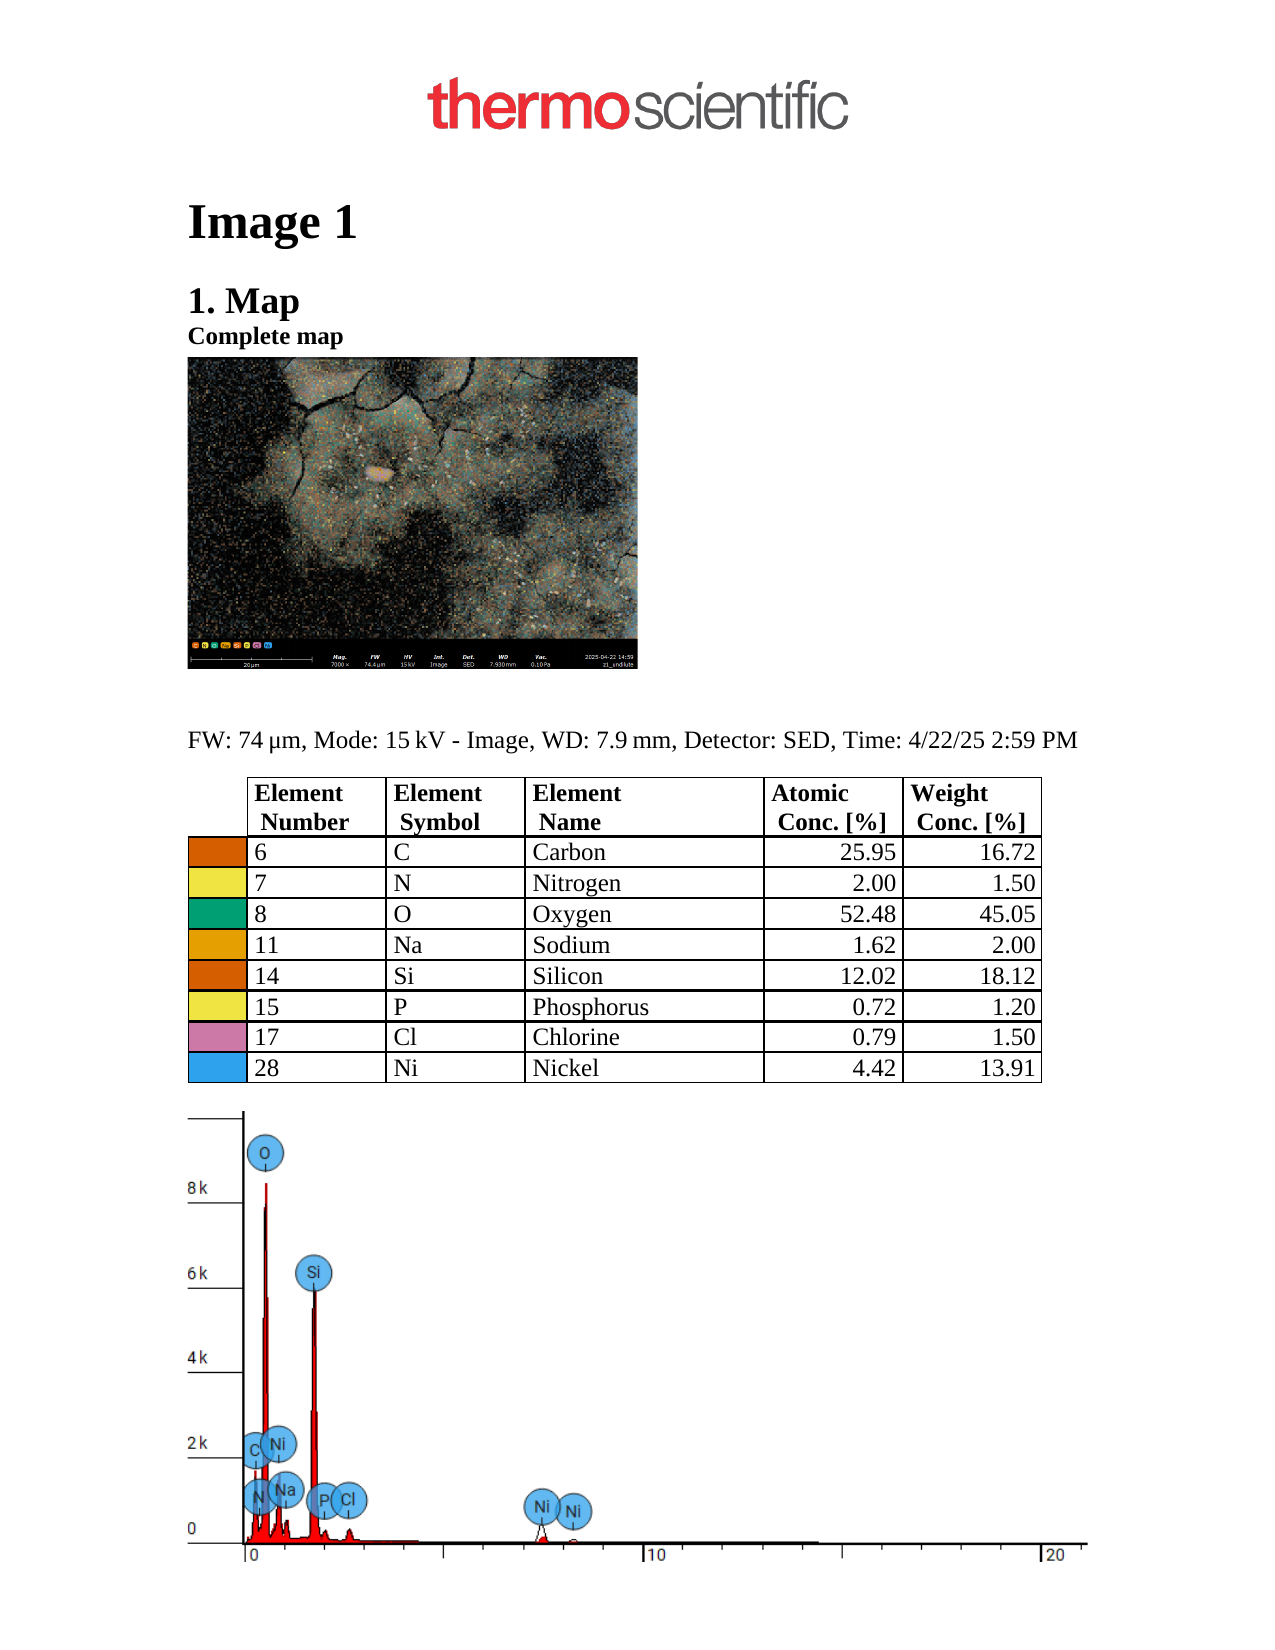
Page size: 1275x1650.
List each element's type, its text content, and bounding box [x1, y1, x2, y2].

text Complete map [187, 321, 1087, 350]
picture [395, 44, 880, 161]
table_cell 1.50 [904, 868, 1041, 897]
table_cell 16.72 [904, 838, 1041, 866]
table_cell 6 [248, 838, 385, 866]
text FW: 74 μm, Mode: 15 kV - Image, WD: 7.9 mm, Detector: SED, Time: 4/22/25 2:59 PM [187, 726, 1087, 754]
table_cell 1.62 [765, 930, 902, 959]
table_cell [189, 961, 246, 989]
table_cell 28 [248, 1053, 385, 1082]
table_cell Phosphorus [526, 992, 763, 1020]
table_cell C [387, 838, 524, 866]
table_header Element Name [526, 778, 763, 835]
table_cell Nickel [526, 1053, 763, 1082]
text Image 1 [187, 192, 1087, 278]
table_cell Ni [387, 1053, 524, 1082]
table_cell [189, 868, 246, 897]
text 1. Map [187, 278, 1087, 321]
table_header [188, 777, 247, 836]
table_cell 52.48 [765, 899, 902, 928]
table_cell 4.42 [765, 1053, 902, 1082]
table_cell 18.12 [904, 961, 1041, 989]
picture [187, 357, 638, 669]
table_cell N [387, 868, 524, 897]
table_cell 1.20 [904, 992, 1041, 1020]
table_cell 0.72 [765, 992, 902, 1020]
table_cell 2.00 [904, 930, 1041, 959]
table_cell Cl [387, 1023, 524, 1051]
table_cell Carbon [526, 838, 763, 866]
table_cell [189, 1023, 246, 1051]
table_cell 2.00 [765, 868, 902, 897]
table_cell Nitrogen [526, 868, 763, 897]
table_cell 13.91 [904, 1053, 1041, 1082]
table_cell 11 [248, 930, 385, 959]
table_cell 14 [248, 961, 385, 989]
table_cell 25.95 [765, 838, 902, 866]
table_cell 1.50 [904, 1023, 1041, 1051]
table_cell P [387, 992, 524, 1020]
table_cell 0.79 [765, 1023, 902, 1051]
table_cell [189, 899, 246, 928]
table_cell 8 [248, 899, 385, 928]
table_cell 12.02 [765, 961, 902, 989]
table_header Atomic Conc. [%] [765, 778, 902, 835]
table_cell [189, 930, 246, 959]
table_cell O [387, 899, 524, 928]
table_header Element Number [248, 778, 385, 835]
table_cell 15 [248, 992, 385, 1020]
table_cell [189, 992, 246, 1020]
table_cell Silicon [526, 961, 763, 989]
table_header Weight Conc. [%] [904, 778, 1041, 835]
table_cell [189, 838, 246, 866]
picture [187, 1111, 1088, 1562]
table_cell 45.05 [904, 899, 1041, 928]
table_header Element Symbol [387, 778, 524, 835]
table_cell [189, 1053, 246, 1082]
table_cell Na [387, 930, 524, 959]
table_cell Oxygen [526, 899, 763, 928]
table_cell Si [387, 961, 524, 989]
table_cell Chlorine [526, 1023, 763, 1051]
table_cell 7 [248, 868, 385, 897]
table_cell 17 [248, 1023, 385, 1051]
table_cell Sodium [526, 930, 763, 959]
